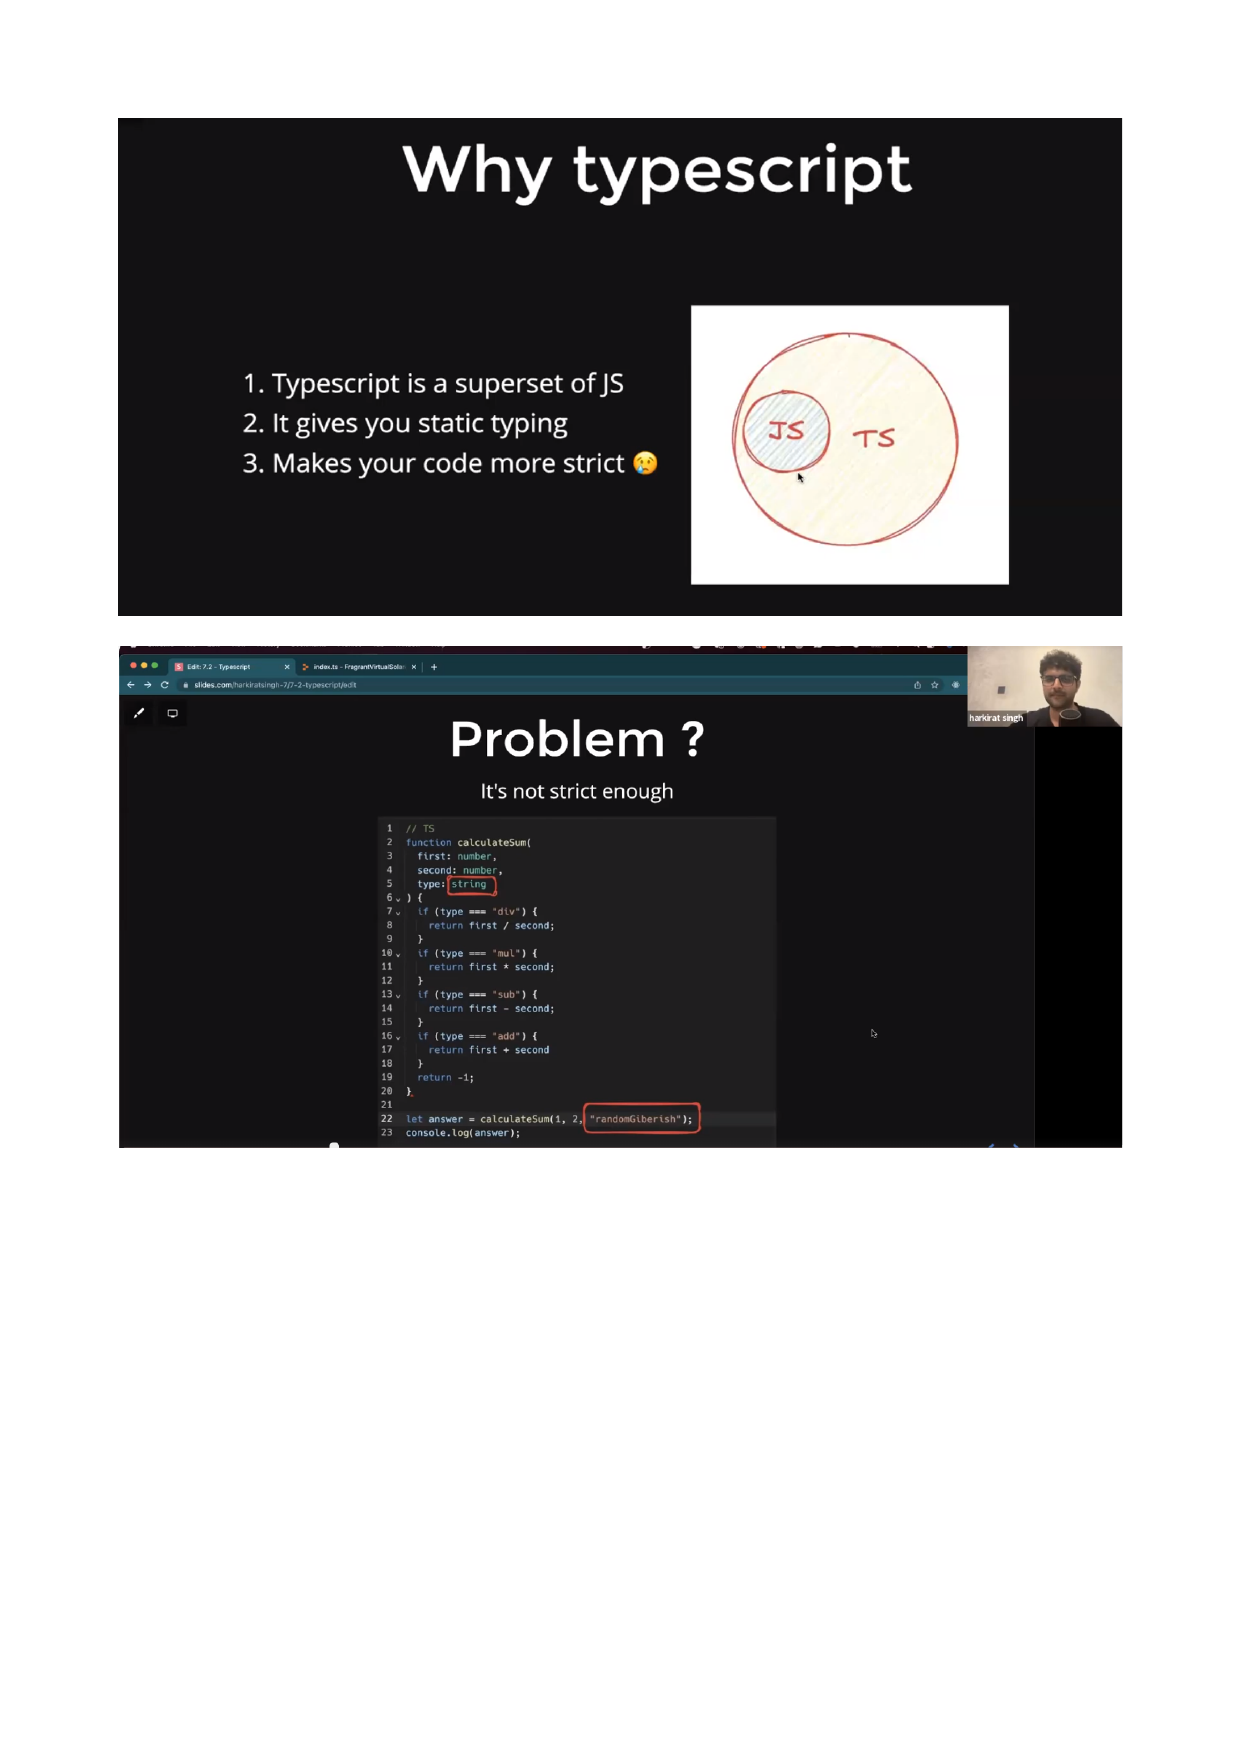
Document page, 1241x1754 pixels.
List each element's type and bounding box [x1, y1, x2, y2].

picture [118, 646, 1123, 1148]
picture [118, 118, 1123, 616]
